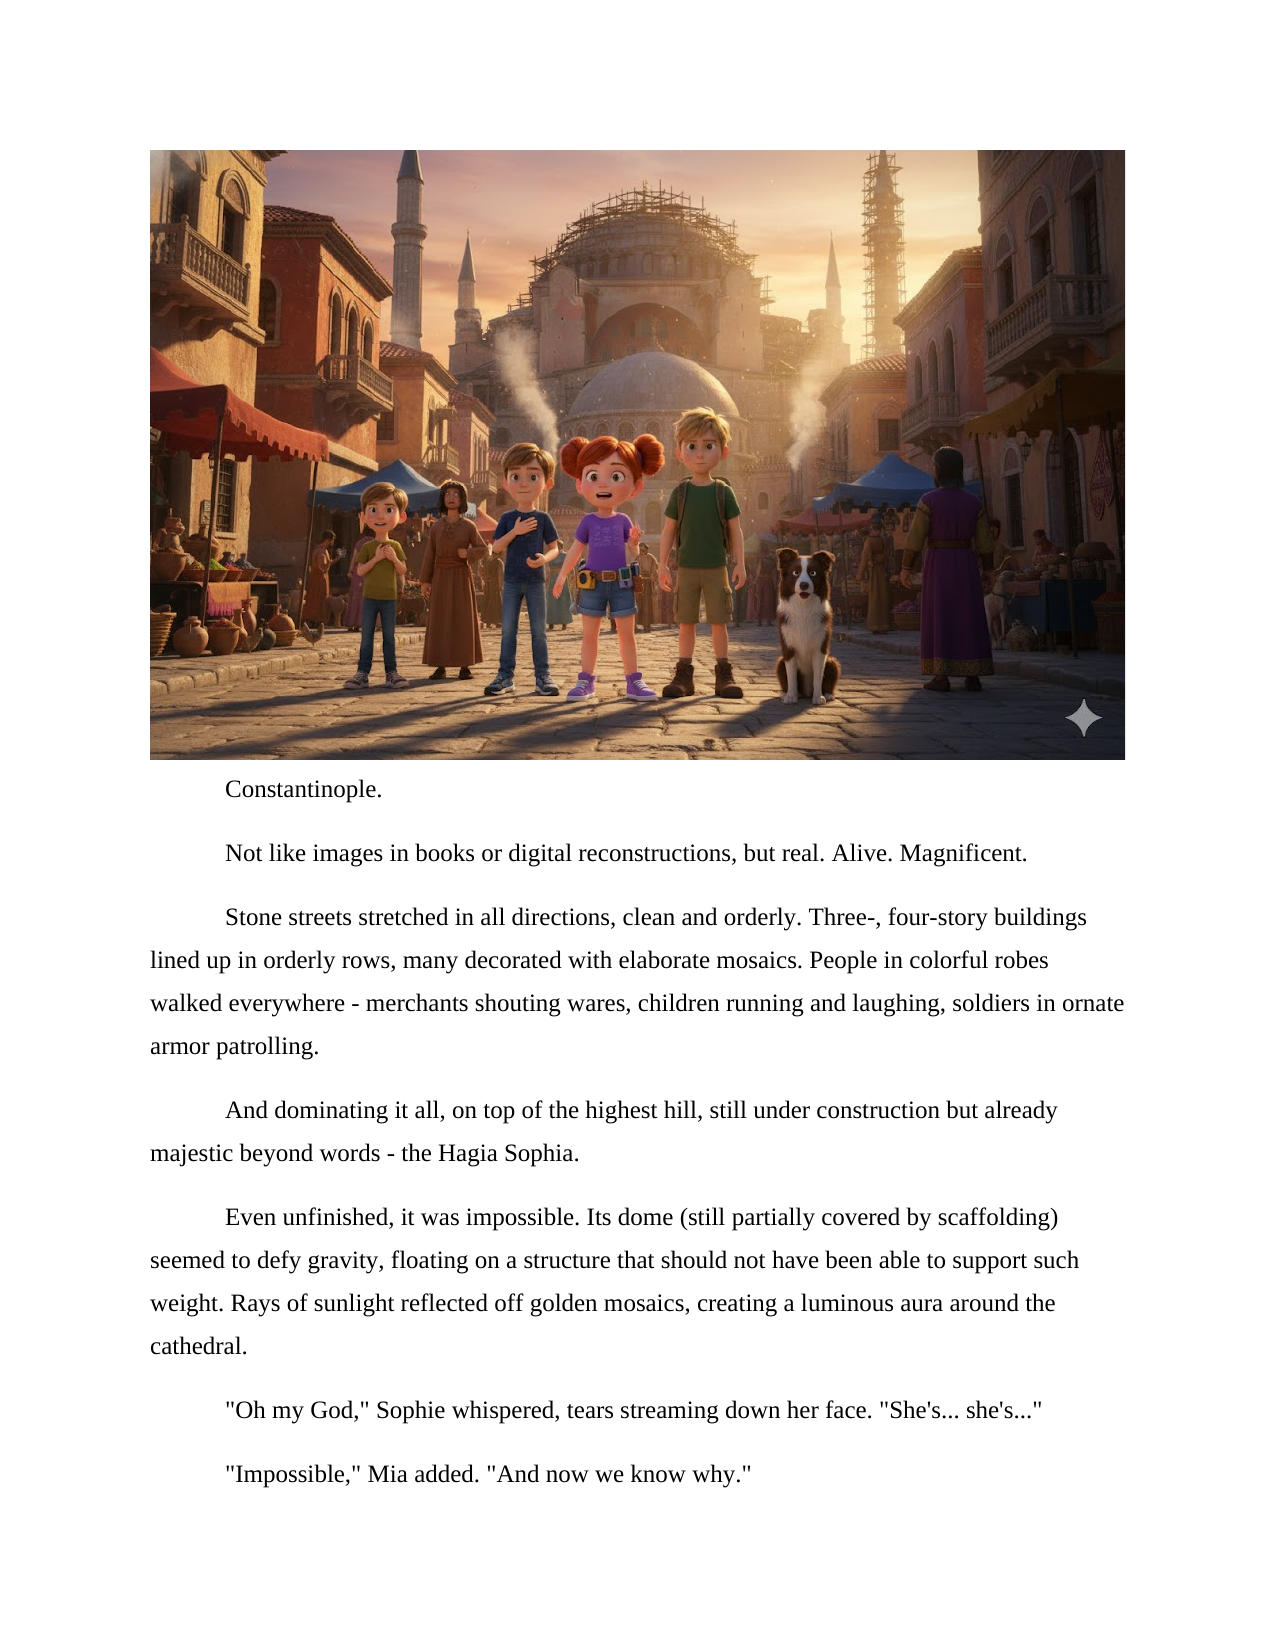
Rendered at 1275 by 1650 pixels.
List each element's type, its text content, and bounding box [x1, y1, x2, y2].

text Constantinople. [150, 760, 1125, 802]
text And dominating it all, on top of the highest hill, still under construction but already majestic beyond words - the Hagia Sophia. [150, 1095, 1125, 1167]
text Even unfinished, it was impossible. Its dome (still partially covered by scaffolding) seemed to defy gravity, floating on a structure that should not have been able to support such weight. Rays of sunlight reflected off golden mosaics, creating a luminous aura around the cathedral. [150, 1202, 1125, 1360]
text Stone streets stretched in all directions, clean and orderly. Three-, four-story buildings lined up in orderly rows, many decorated with elaborate mosaics. People in colorful robes walked everywhere - merchants shouting wares, children running and laughing, soldiers in ornate armor patrolling. [150, 902, 1125, 1060]
picture [150, 150, 1125, 760]
text "Impossible," Mia added. "And now we know why." [150, 1459, 1125, 1488]
text Not like images in books or digital reconstructions, but real. Alive. Magnificent. [150, 838, 1125, 866]
text "Oh my God," Sophie whispered, tears streaming down her face. "She's... she's..." [150, 1395, 1125, 1424]
